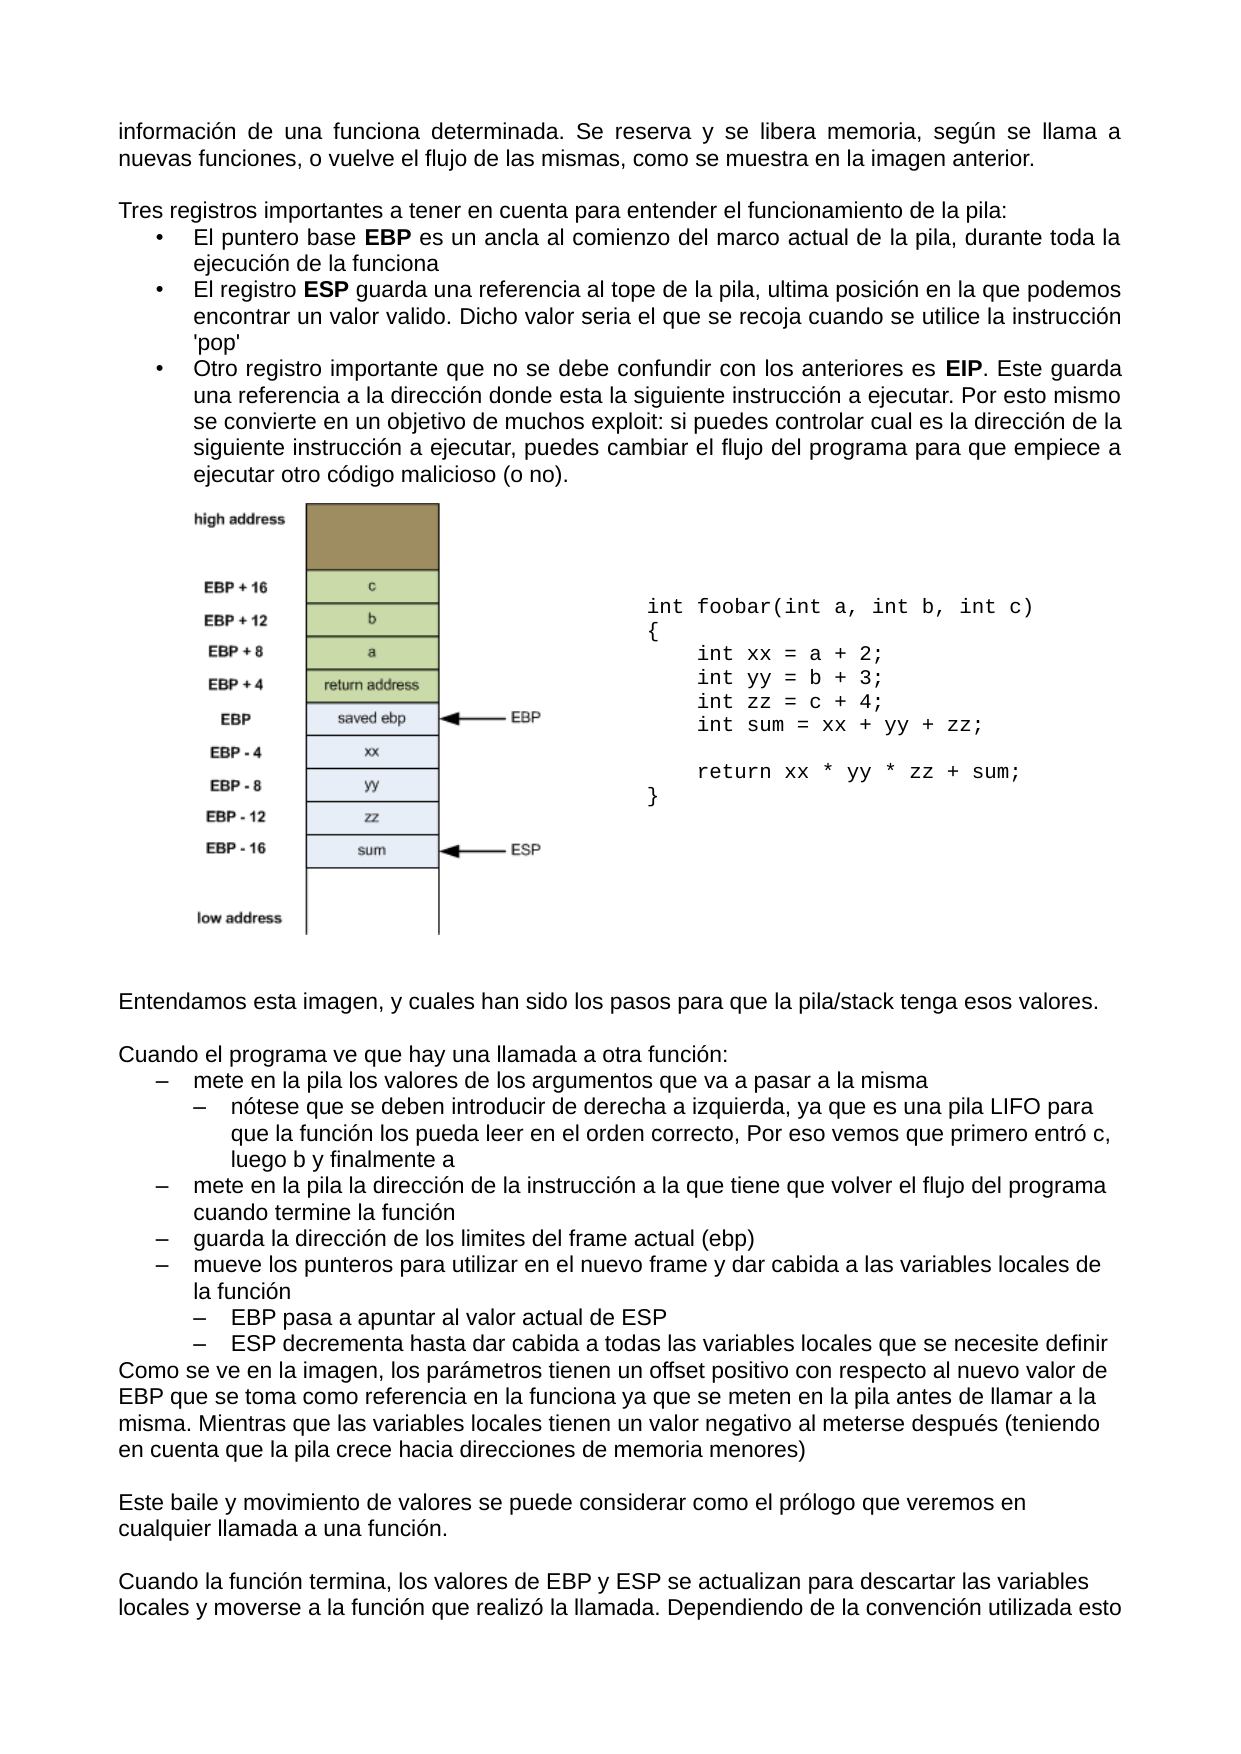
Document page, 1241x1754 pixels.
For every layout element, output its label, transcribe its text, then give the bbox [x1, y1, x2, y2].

list mete en la pila la dirección de la instrucción a la que tiene que volver el flujo del programa cuando termine la función [156, 1172, 1122, 1225]
text Tres registros importantes a tener en cuenta para entender el funcionamiento de la pila: [118, 197, 1122, 223]
text Entendamos esta imagen, y cuales han sido los pasos para que la pila/stack tenga esos valores. [118, 988, 1122, 1014]
text información de una funciona determinada. Se reserva y se libera memoria, según se llama a nuevas funciones, o vuelve el flujo de las mismas, como se muestra en la imagen anterior. [118, 118, 1122, 171]
list El puntero base EBP es un ancla al comienzo del marco actual de la pila, durante toda la ejecución de la funciona [156, 223, 1122, 276]
list Otro registro importante que no se debe confundir con los anteriores es EIP. Este guarda una referencia a la dirección donde esta la siguiente instrucción a ejecutar. Por esto mismo se convierte en un objetivo de muchos exploit: si puedes controlar cual es la dirección de la siguiente instrucción a ejecutar, puedes cambiar el flujo del programa para que empiece a ejecutar otro código malicioso (o no). [156, 355, 1122, 487]
list nótese que se deben introducir de derecha a izquierda, ya que es una pila LIFO para que la función los pueda leer en el orden correcto, Por eso vemos que primero entró c, luego b y finalmente a [193, 1093, 1122, 1172]
picture [194, 503, 542, 935]
text Cuando la función termina, los valores de EBP y ESP se actualizan para descartar las variables locales y moverse a la función que realizó la llamada. Dependiendo de la convención utilizada esto [118, 1568, 1122, 1620]
list ESP decrementa hasta dar cabida a todas las variables locales que se necesite definir [193, 1330, 1122, 1357]
list mueve los punteros para utilizar en el nuevo frame y dar cabida a las variables locales de la función [156, 1251, 1122, 1304]
list guarda la dirección de los limites del frame actual (ebp) [156, 1225, 1122, 1251]
text Este baile y movimiento de valores se puede considerar como el prólogo que veremos en cualquier llamada a una función. [118, 1488, 1122, 1541]
list mete en la pila los valores de los argumentos que va a pasar a la misma [156, 1067, 1122, 1093]
text Cuando el programa ve que hay una llamada a otra función: [118, 1041, 1122, 1067]
list El registro ESP guarda una referencia al tope de la pila, ultima posición en la que podemos encontrar un valor valido. Dicho valor seria el que se recoja cuando se utilice la instrucción 'pop' [156, 276, 1122, 355]
text Como se ve en la imagen, los parámetros tienen un offset positivo con respecto al nuevo valor de EBP que se toma como referencia en la funciona ya que se meten en la pila antes de llamar a la misma. Mientras que las variables locales tienen un valor negativo al meterse después (teniendo en cuenta que la pila crece hacia direcciones de memoria menores) [118, 1357, 1122, 1462]
list EBP pasa a apuntar al valor actual de ESP [193, 1304, 1122, 1330]
